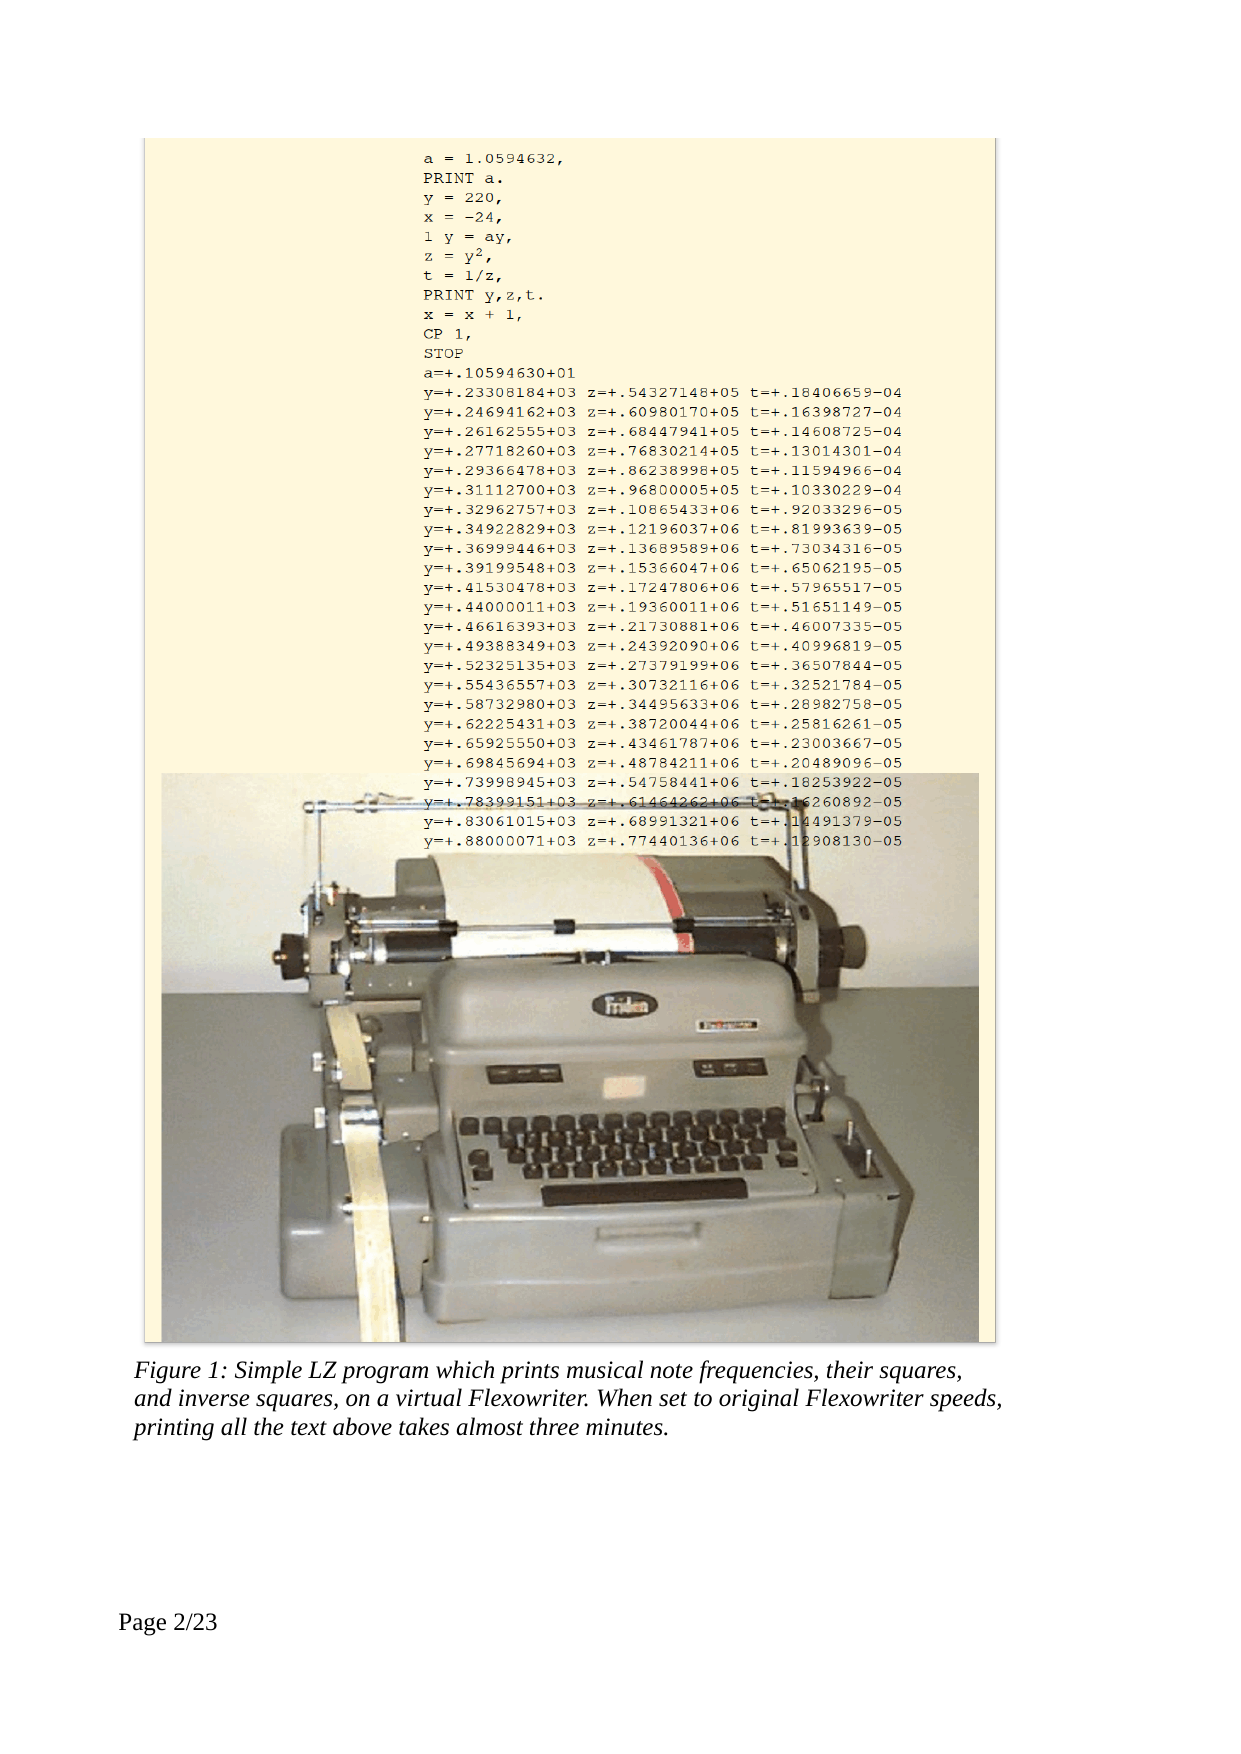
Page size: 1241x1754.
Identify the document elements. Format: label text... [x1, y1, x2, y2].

text Figure 1: Simple LZ program which prints musical note frequencies, their squares, and inverse squares, on a virtual Flexowriter. When set to original Flexowriter speeds, printing all the text above takes almost three minutes. [134, 1355, 1007, 1441]
picture [133, 138, 1007, 1355]
